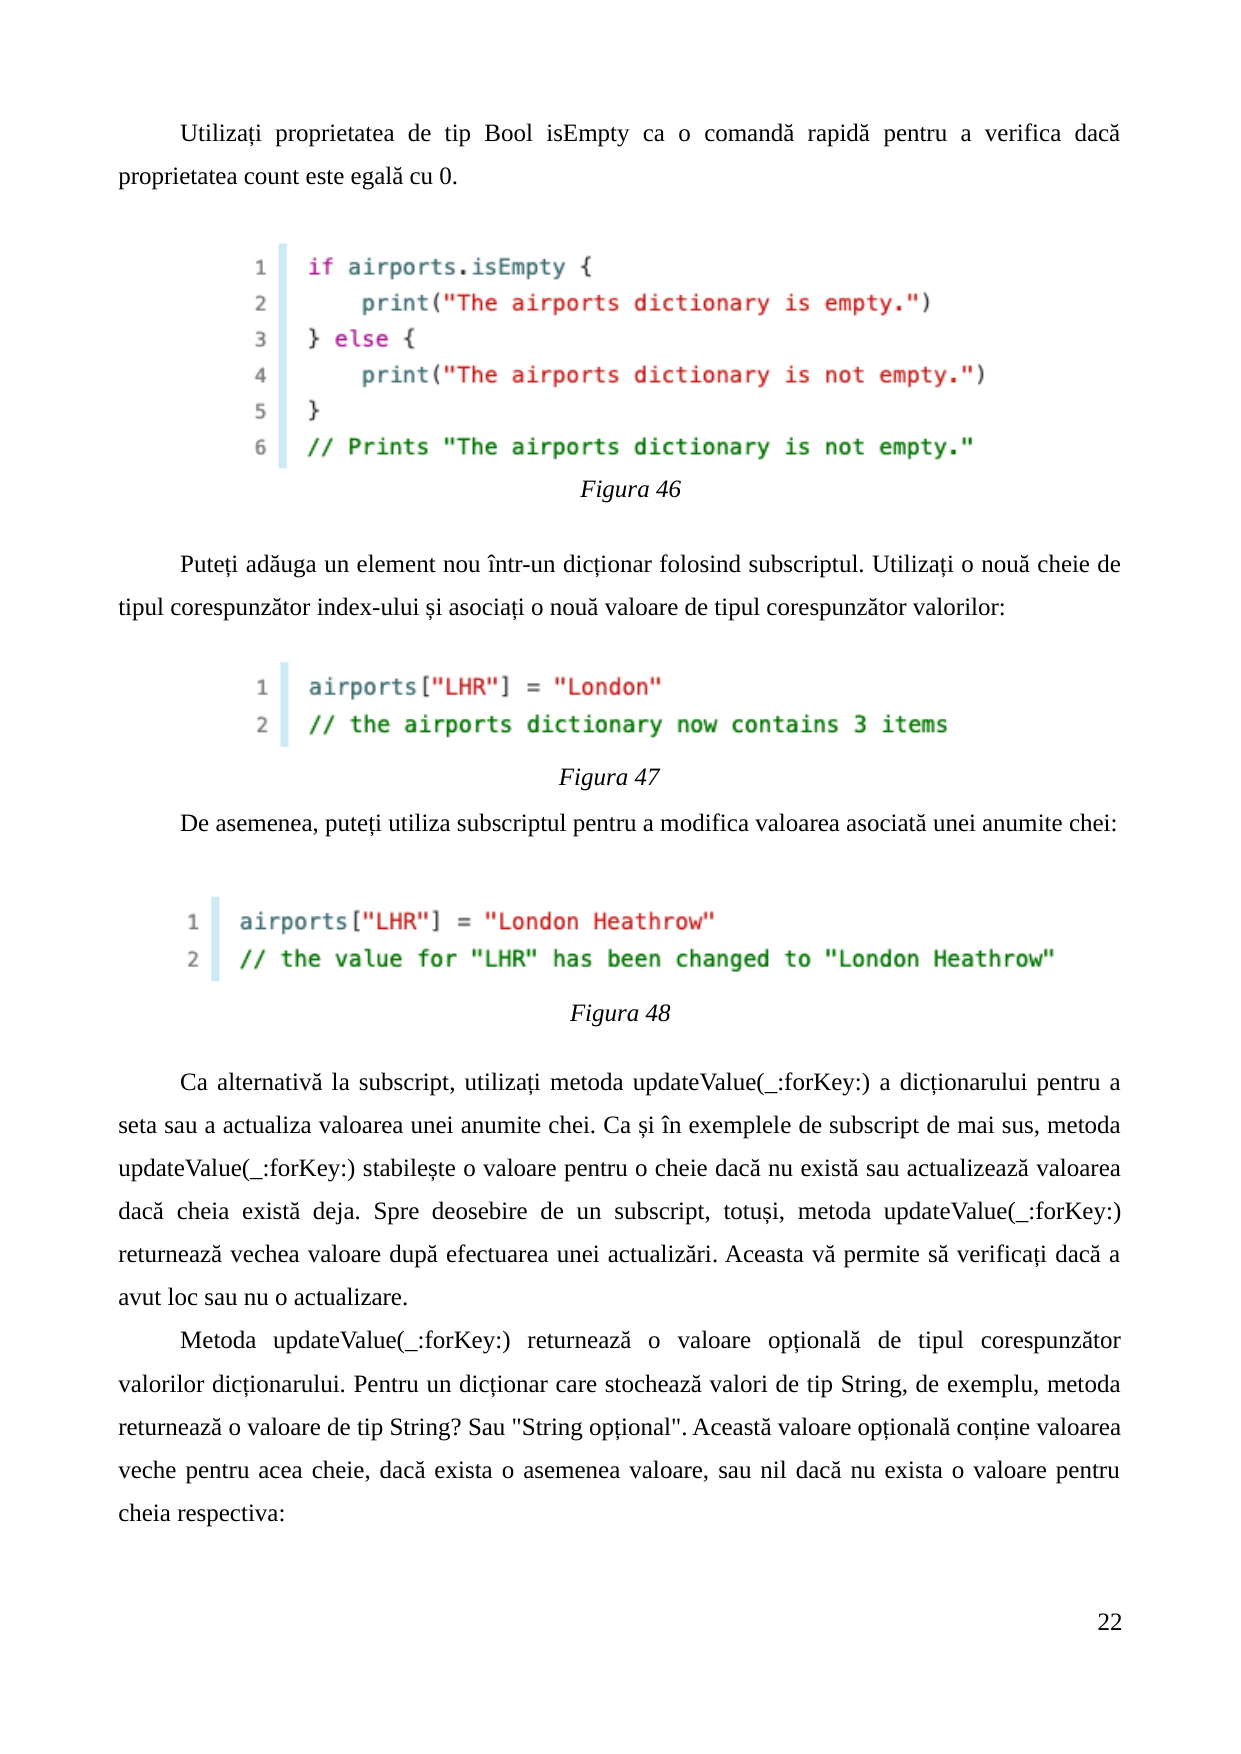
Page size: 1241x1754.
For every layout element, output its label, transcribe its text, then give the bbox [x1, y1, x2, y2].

text Utilizați proprietatea de tip Bool isEmpty ca o comandă rapidă pentru a verifica dacă proprietatea count este egală cu 0. [118, 118, 1122, 190]
text Figura 48 [176, 993, 1064, 1027]
text De asemenea, puteți utiliza subscriptul pentru a modifica valoarea asociată unei anumite chei: [118, 808, 1122, 837]
picture [250, 242, 1011, 475]
text Figura 47 [250, 757, 968, 790]
text Figura 46 [250, 475, 1011, 503]
text Ca alternativă la subscript, utilizați metoda updateValue(_:forKey:) a dicționarului pentru a seta sau a actualiza valoarea unei anumite chei. Ca și în exemplele de subscript de mai sus, metoda updateValue(_:forKey:) stabilește o valoare pentru o cheie dacă nu există sau actualizează valoarea dacă cheia există deja. Spre deosebire de un subscript, totuși, metoda updateValue(_:forKey:) returnează vechea valoare după efectuarea unei actualizări. Aceasta vă permite să verificați dacă a avut loc sau nu o actualizare. [118, 1067, 1122, 1311]
picture [250, 656, 968, 757]
text Puteți adăuga un element nou într-un dicționar folosind subscriptul. Utilizați o nouă cheie de tipul corespunzător index-ului și asociați o nouă valoare de tipul corespunzător valorilor: [118, 549, 1122, 621]
text Metoda updateValue(_:forKey:) returnează o valoare opțională de tipul corespunzător valorilor dicționarului. Pentru un dicționar care stochează valori de tip String, de exemplu, metoda returnează o valoare de tip String? Sau "String opțional". Această valoare opțională conține valoarea veche pentru acea cheie, dacă exista o asemenea valoare, sau nil dacă nu exista o valoare pentru cheia respectiva: [118, 1326, 1122, 1527]
picture [176, 889, 1064, 993]
